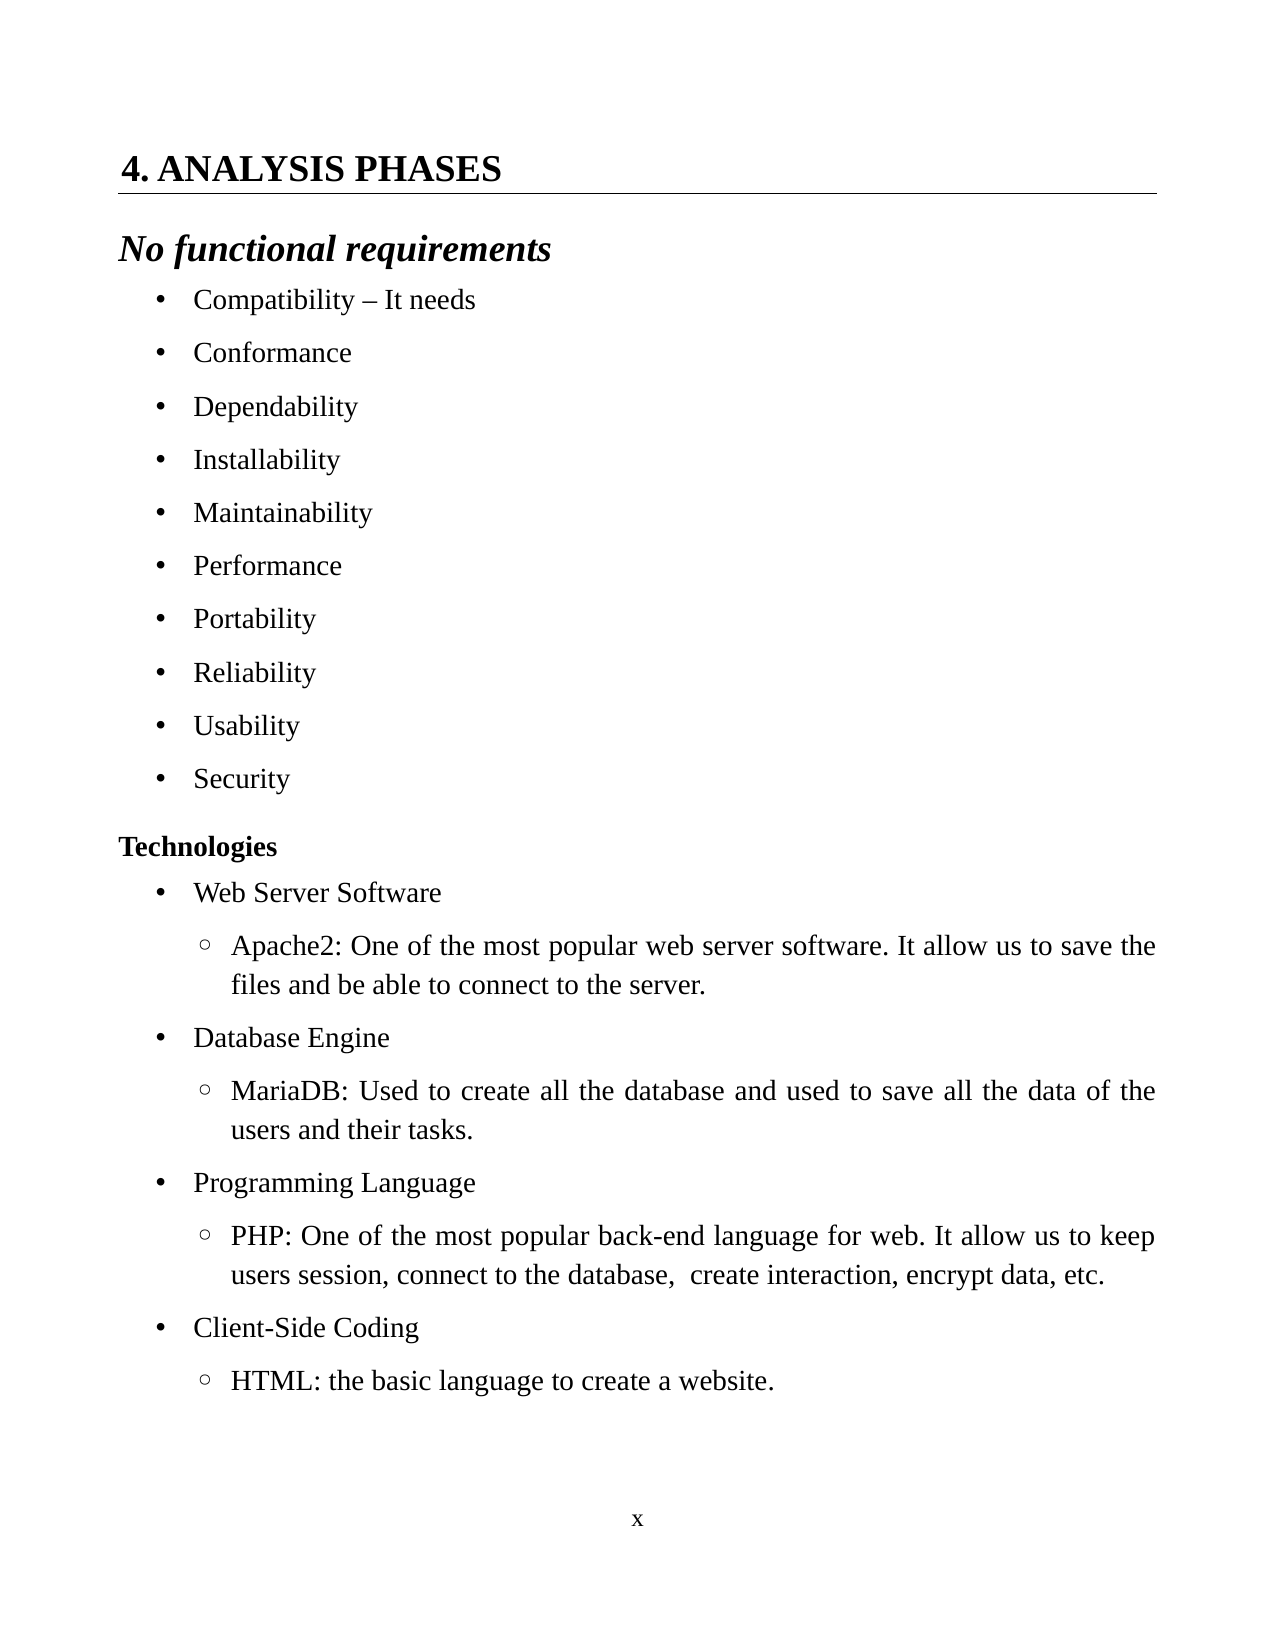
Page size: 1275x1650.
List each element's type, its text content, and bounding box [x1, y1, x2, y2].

list Security [156, 761, 1157, 795]
list PHP: One of the most popular back-end language for web. It allow us to keep users session, connect to the database, create interaction, encrypt data, etc. [193, 1218, 1157, 1291]
list Performance [156, 548, 1157, 582]
subtitle Technologies [118, 829, 1157, 863]
list Database Engine [156, 1020, 1157, 1054]
list Compatibility – It needs [156, 282, 1157, 316]
list Apache2: One of the most popular web server software. It allow us to save the files and be able to connect to the server. [193, 928, 1157, 1001]
subtitle No functional requirements [118, 226, 1157, 270]
subtitle 4. ANALYSIS PHASES [118, 143, 1157, 193]
list Conformance [156, 335, 1157, 369]
list Maintainability [156, 495, 1157, 529]
list MariaDB: Used to create all the database and used to save all the data of the users and their tasks. [193, 1073, 1157, 1146]
list Dependability [156, 389, 1157, 422]
list Usability [156, 708, 1157, 742]
list Client-Side Coding [156, 1310, 1157, 1344]
list Programming Language [156, 1165, 1157, 1199]
list Portability [156, 602, 1157, 635]
list Web Server Software [156, 875, 1157, 909]
list HTML: the basic language to create a website. [193, 1363, 1157, 1397]
list Reliability [156, 655, 1157, 688]
list Installability [156, 442, 1157, 476]
